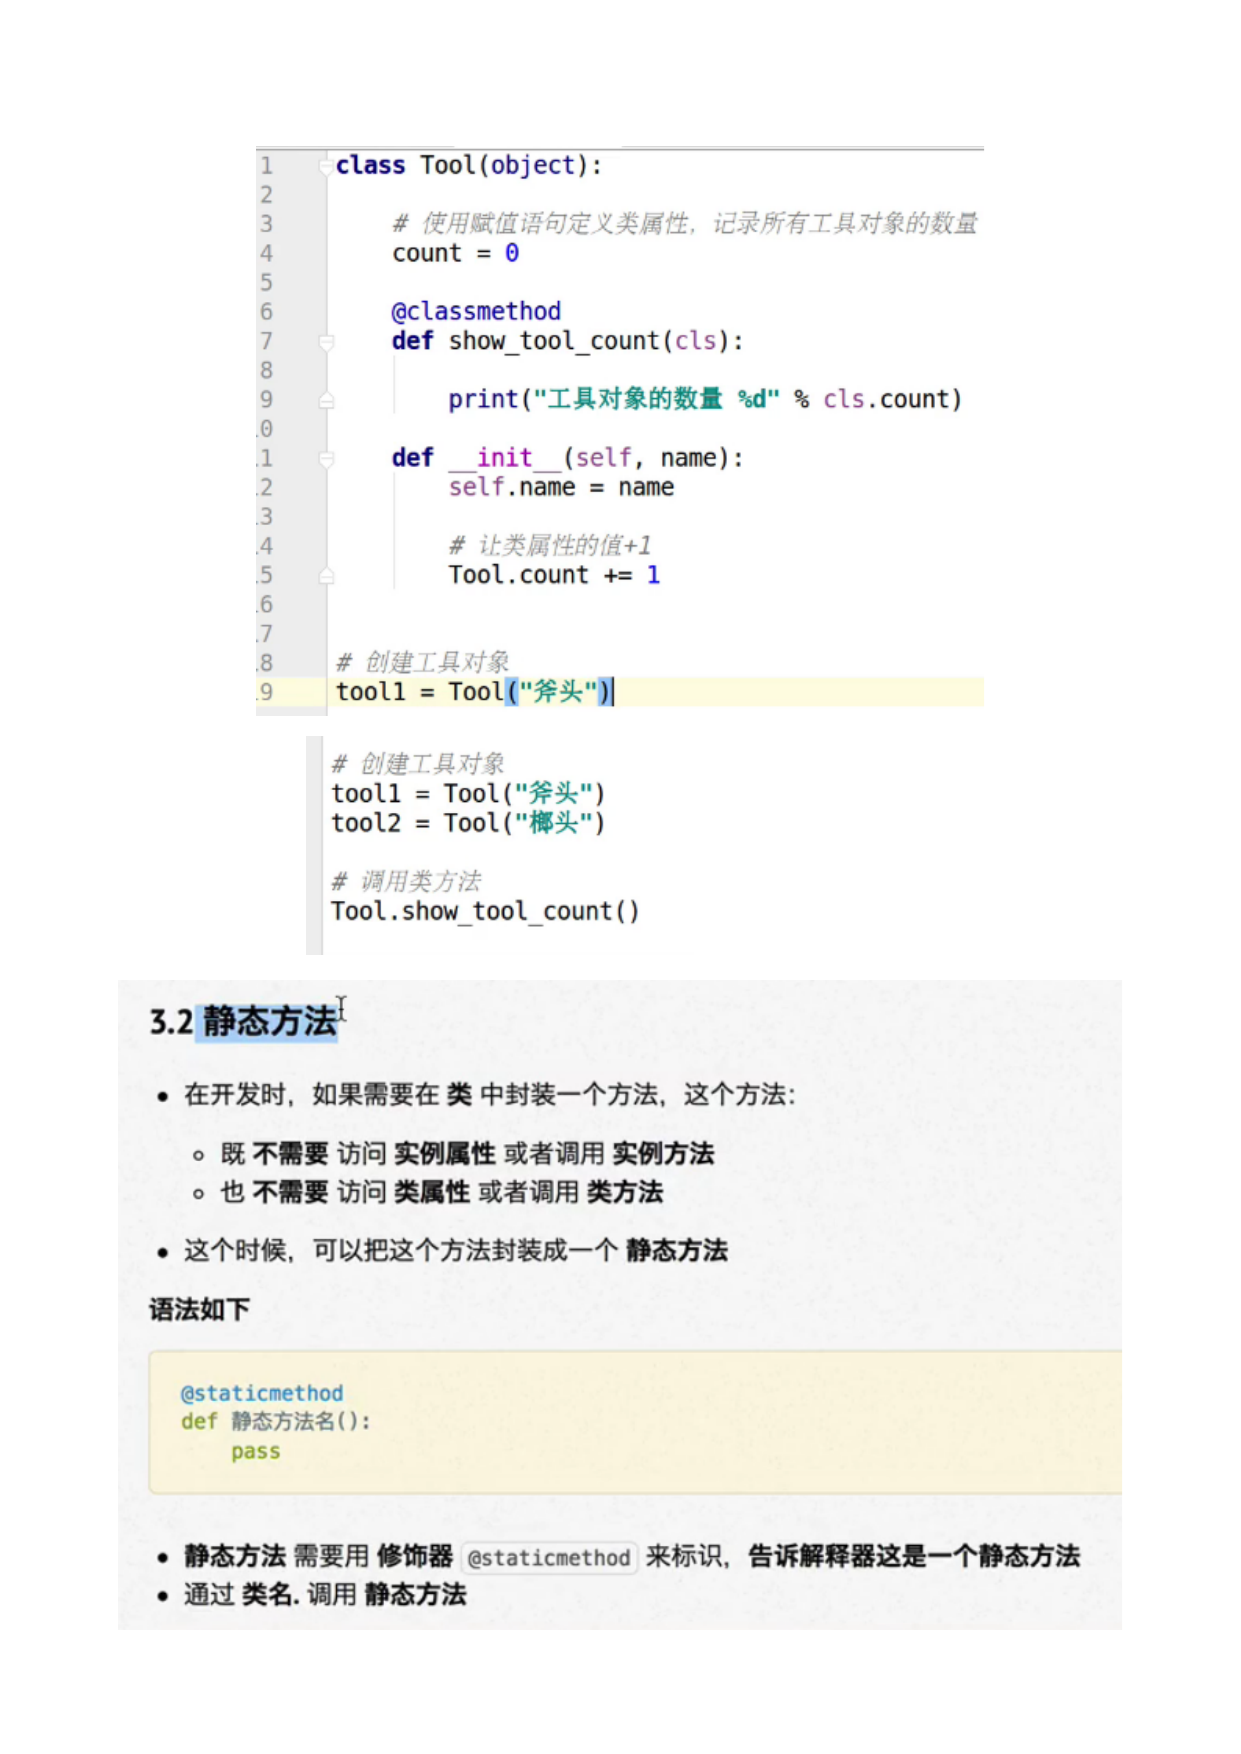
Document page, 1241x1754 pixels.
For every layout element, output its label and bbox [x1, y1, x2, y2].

picture [118, 980, 1123, 1630]
picture [256, 146, 985, 716]
picture [306, 736, 694, 955]
